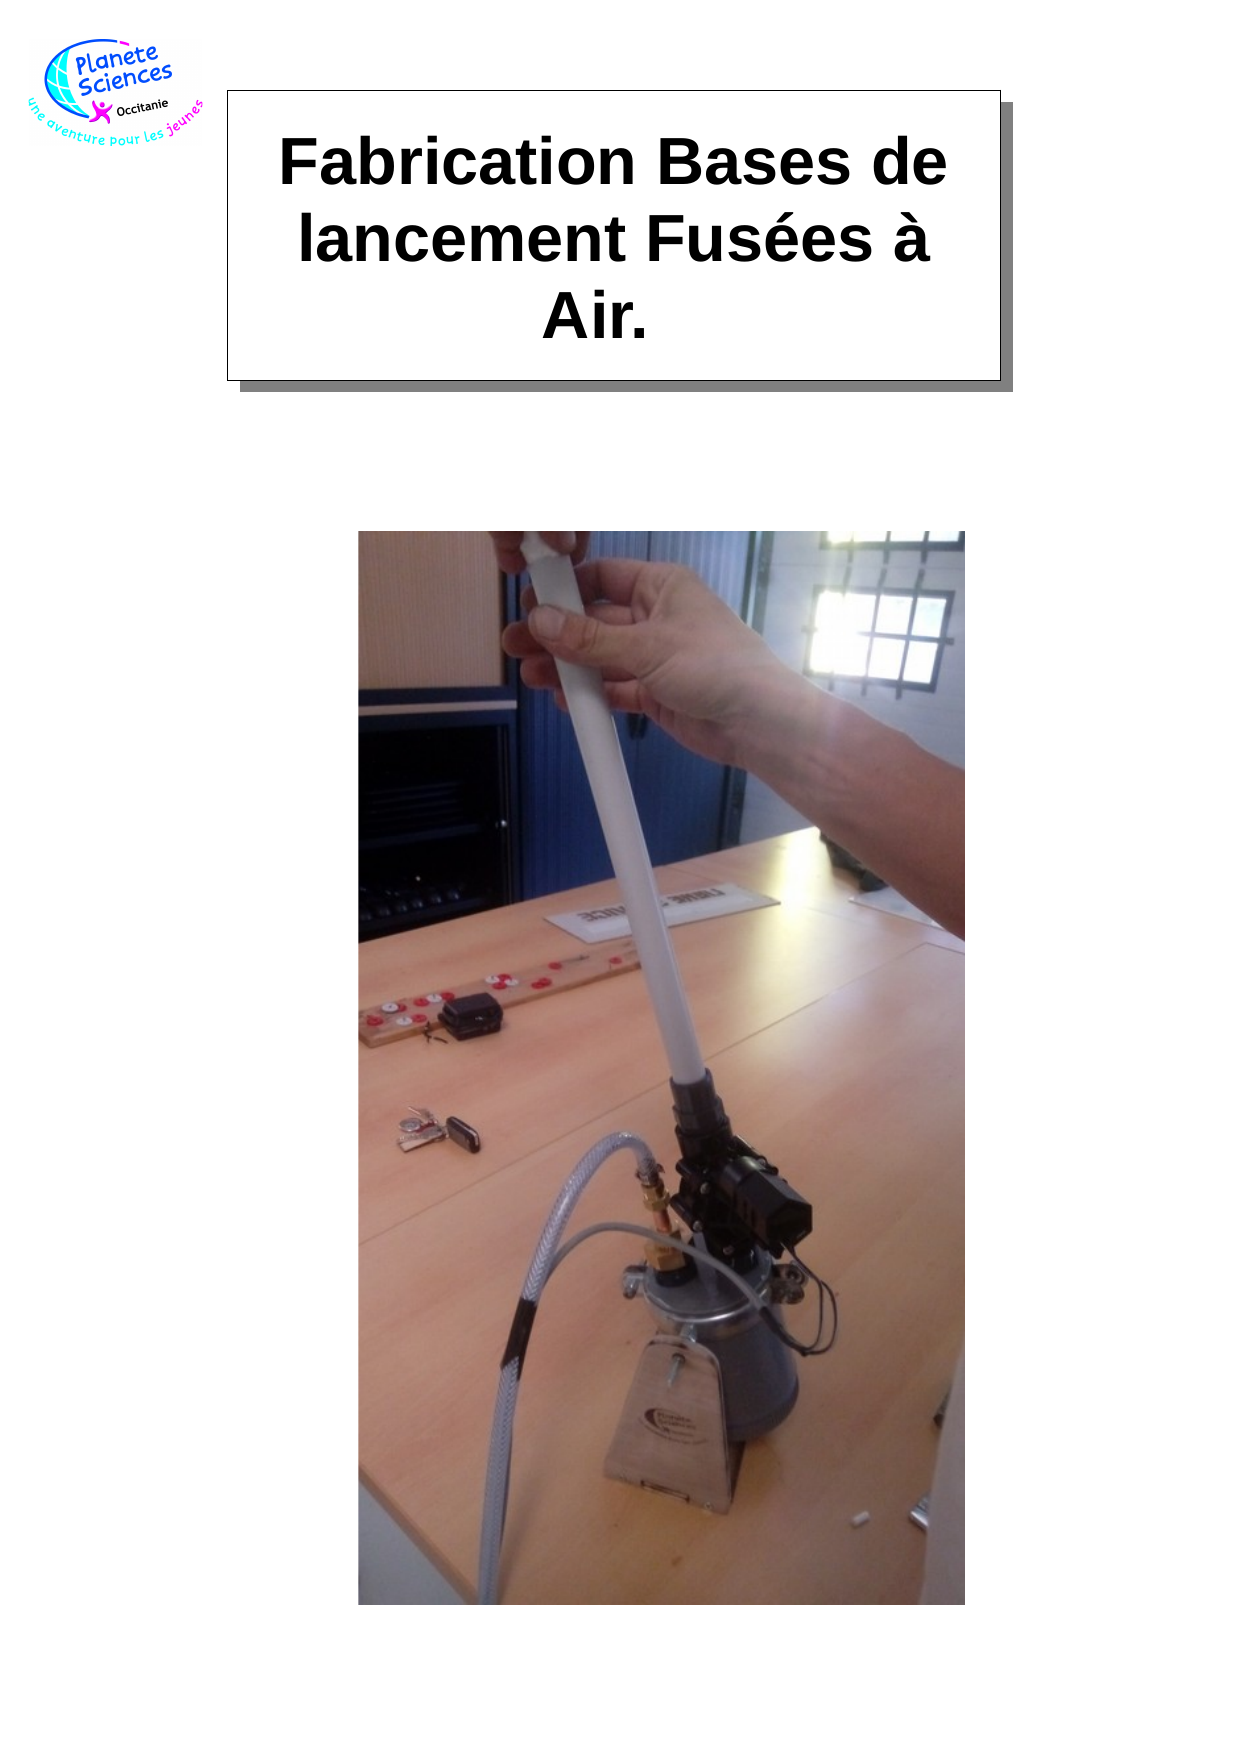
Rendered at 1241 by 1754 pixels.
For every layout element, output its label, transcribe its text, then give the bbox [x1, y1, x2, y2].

picture [28, 39, 203, 148]
picture [358, 531, 965, 1605]
title Fabrication Bases de lancement Fusées à Air. [242, 122, 985, 352]
